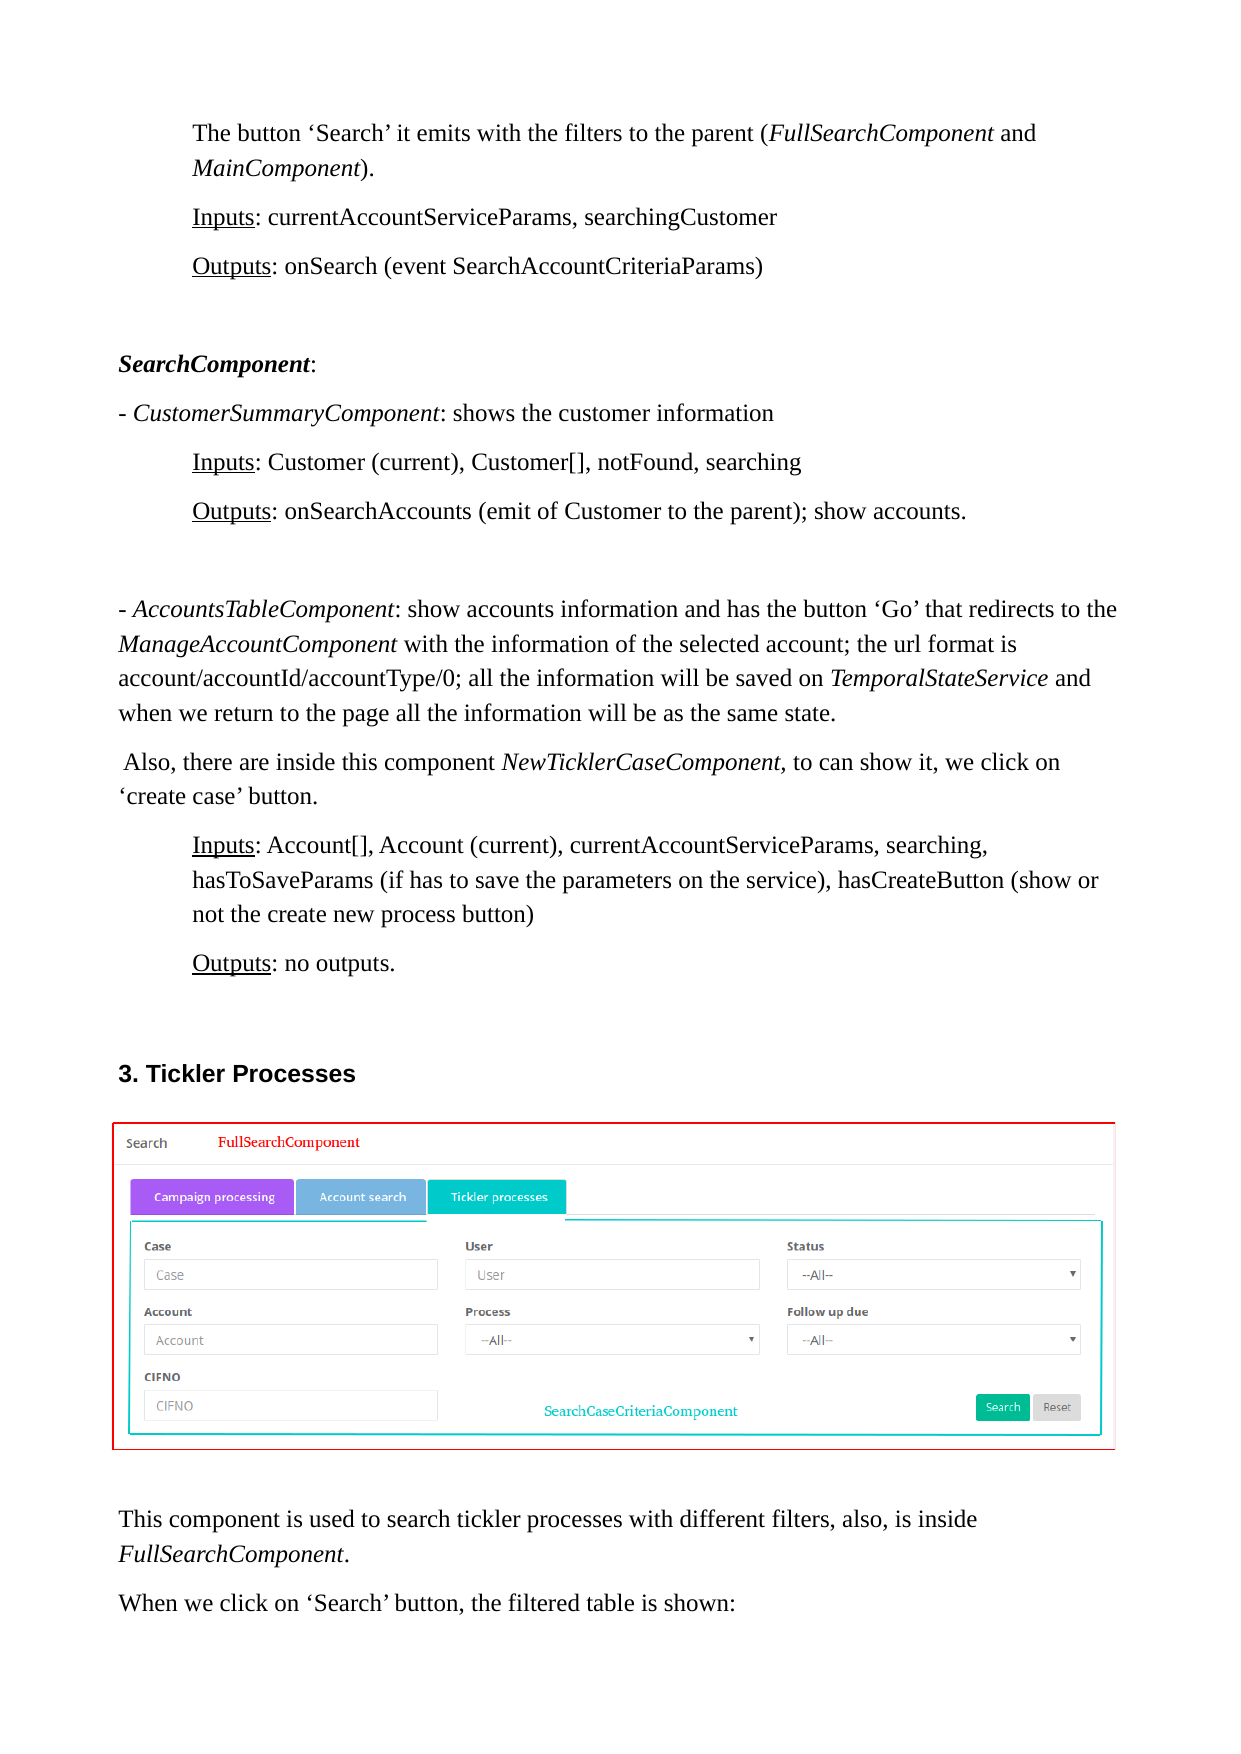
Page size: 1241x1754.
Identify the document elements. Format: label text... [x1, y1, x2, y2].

text - CustomerSummaryComponent: shows the customer information [118, 398, 1122, 427]
text When we click on ‘Search’ button, the filtered table is shown: [118, 1588, 1122, 1616]
picture [111, 1122, 1116, 1450]
text The button ‘Search’ it emits with the filters to the parent (FullSearchComponent and MainComponent). [118, 118, 1122, 181]
text Also, there are inside this component NewTicklerCaseComponent, to can show it, we click on ‘create case’ button. [118, 747, 1122, 810]
text Outputs: no outputs. [118, 948, 1122, 977]
subtitle 3. Tickler Processes [118, 1059, 1122, 1087]
text Inputs: Customer (current), Customer[], notFound, searching [118, 447, 1122, 476]
text Outputs: onSearchAccounts (emit of Customer to the parent); show accounts. [118, 496, 1122, 525]
text This component is used to search tickler processes with different filters, also, is inside FullSearchComponent. [118, 1504, 1122, 1567]
text Inputs: Account[], Account (current), currentAccountServiceParams, searching, hasToSaveParams (if has to save the parameters on the service), hasCreateButton (show or not the create new process button) [118, 830, 1122, 928]
text SearchComponent: [118, 349, 1122, 378]
text Inputs: currentAccountServiceParams, searchingCustomer [118, 202, 1122, 230]
text - AccountsTableComponent: show accounts information and has the button ‘Go’ that redirects to the ManageAccountComponent with the information of the selected account; the url format is account/accountId/accountType/0; all the information will be saved on TemporalStateService and when we return to the page all the information will be as the same state. [118, 594, 1122, 726]
text Outputs: onSearch (event SearchAccountCriteriaParams) [118, 251, 1122, 279]
